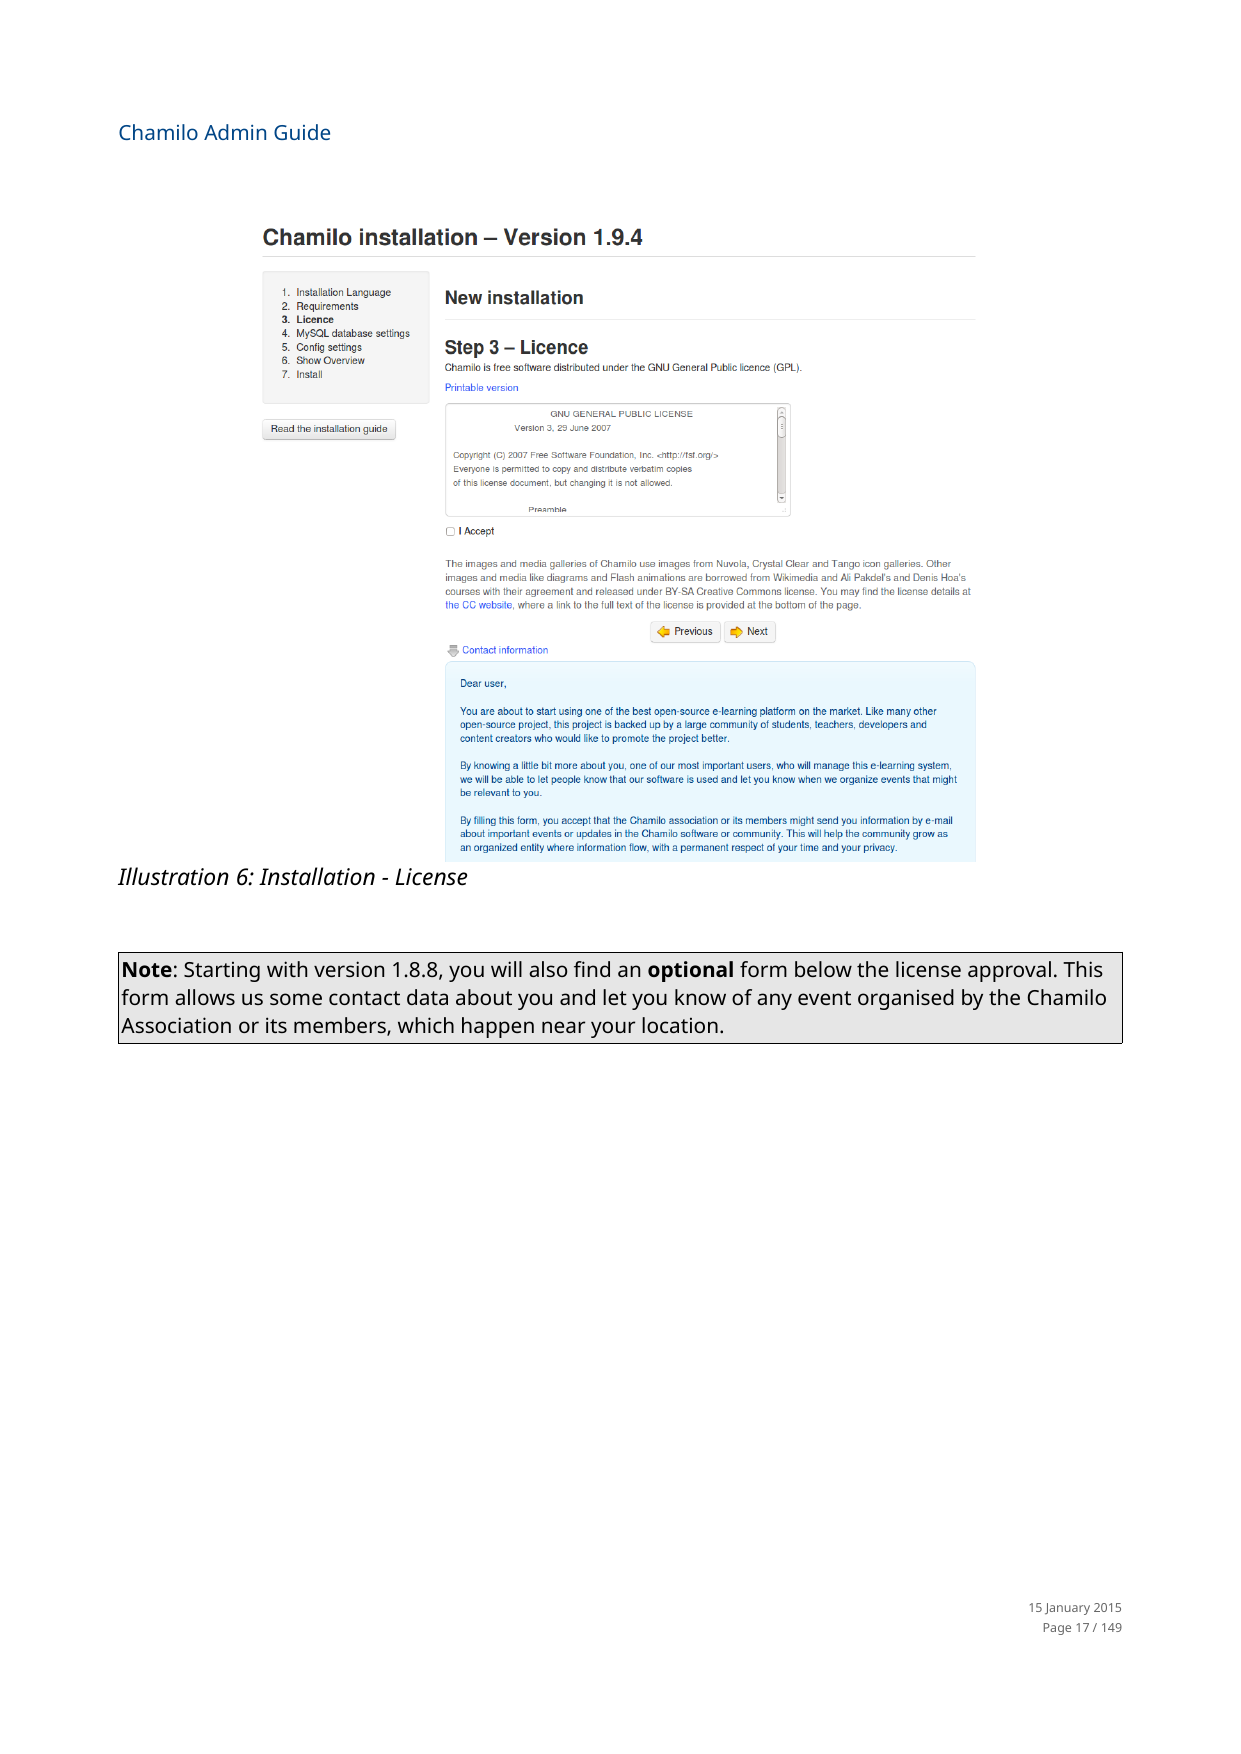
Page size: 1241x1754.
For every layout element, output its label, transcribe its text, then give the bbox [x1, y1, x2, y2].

picture [214, 210, 1026, 862]
text Illustration 6: Installation - License [118, 223, 1122, 893]
text Note: Starting with version 1.8.8, you will also find an optional form below the license approval. This form allows us some contact data about you and let you know of any event organised by the Chamilo Association or its members, which happen near your location. [119, 953, 1122, 1043]
